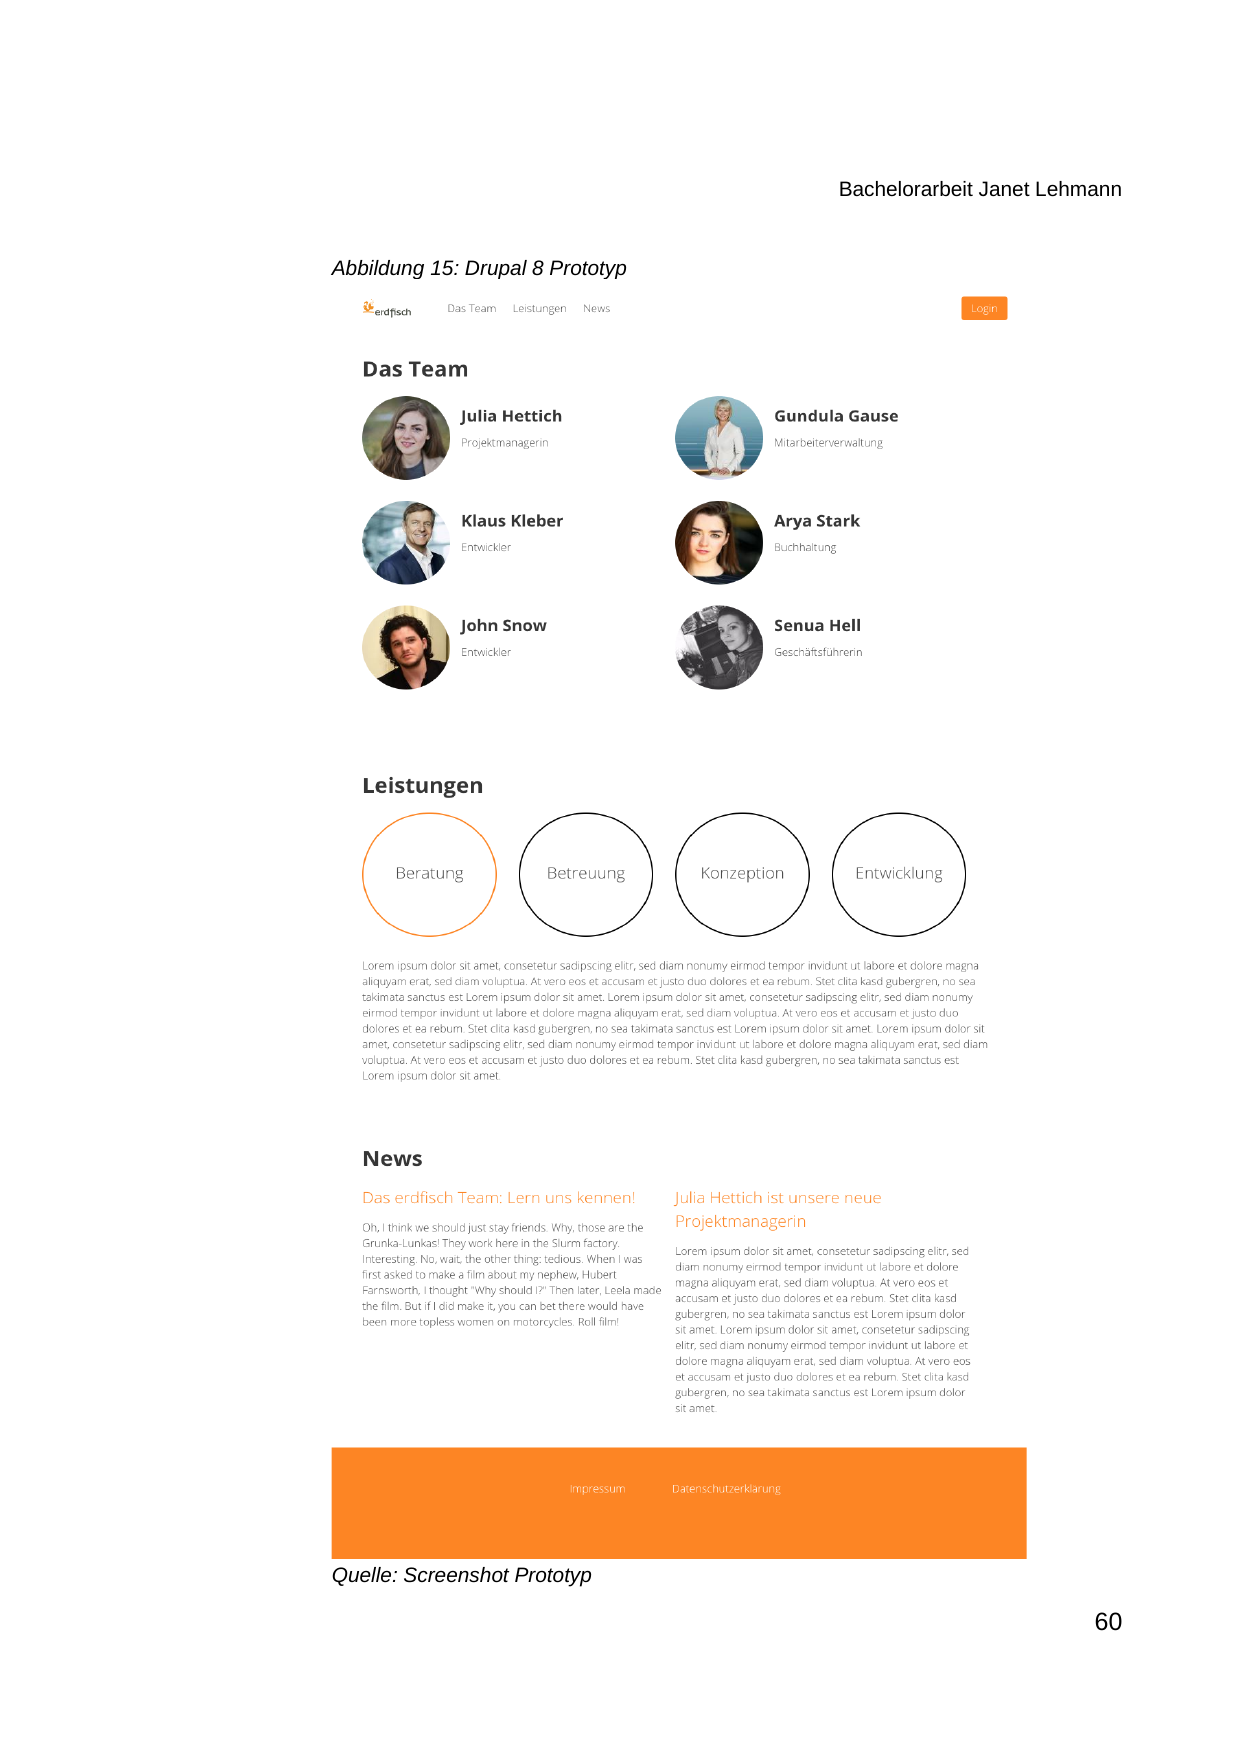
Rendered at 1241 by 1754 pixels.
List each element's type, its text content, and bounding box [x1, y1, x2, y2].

text Abbildung 15: Drupal 8 Prototyp [332, 256, 1027, 292]
picture [331, 292, 1027, 1559]
text Quelle: Screenshot Prototyp [332, 1559, 1027, 1587]
